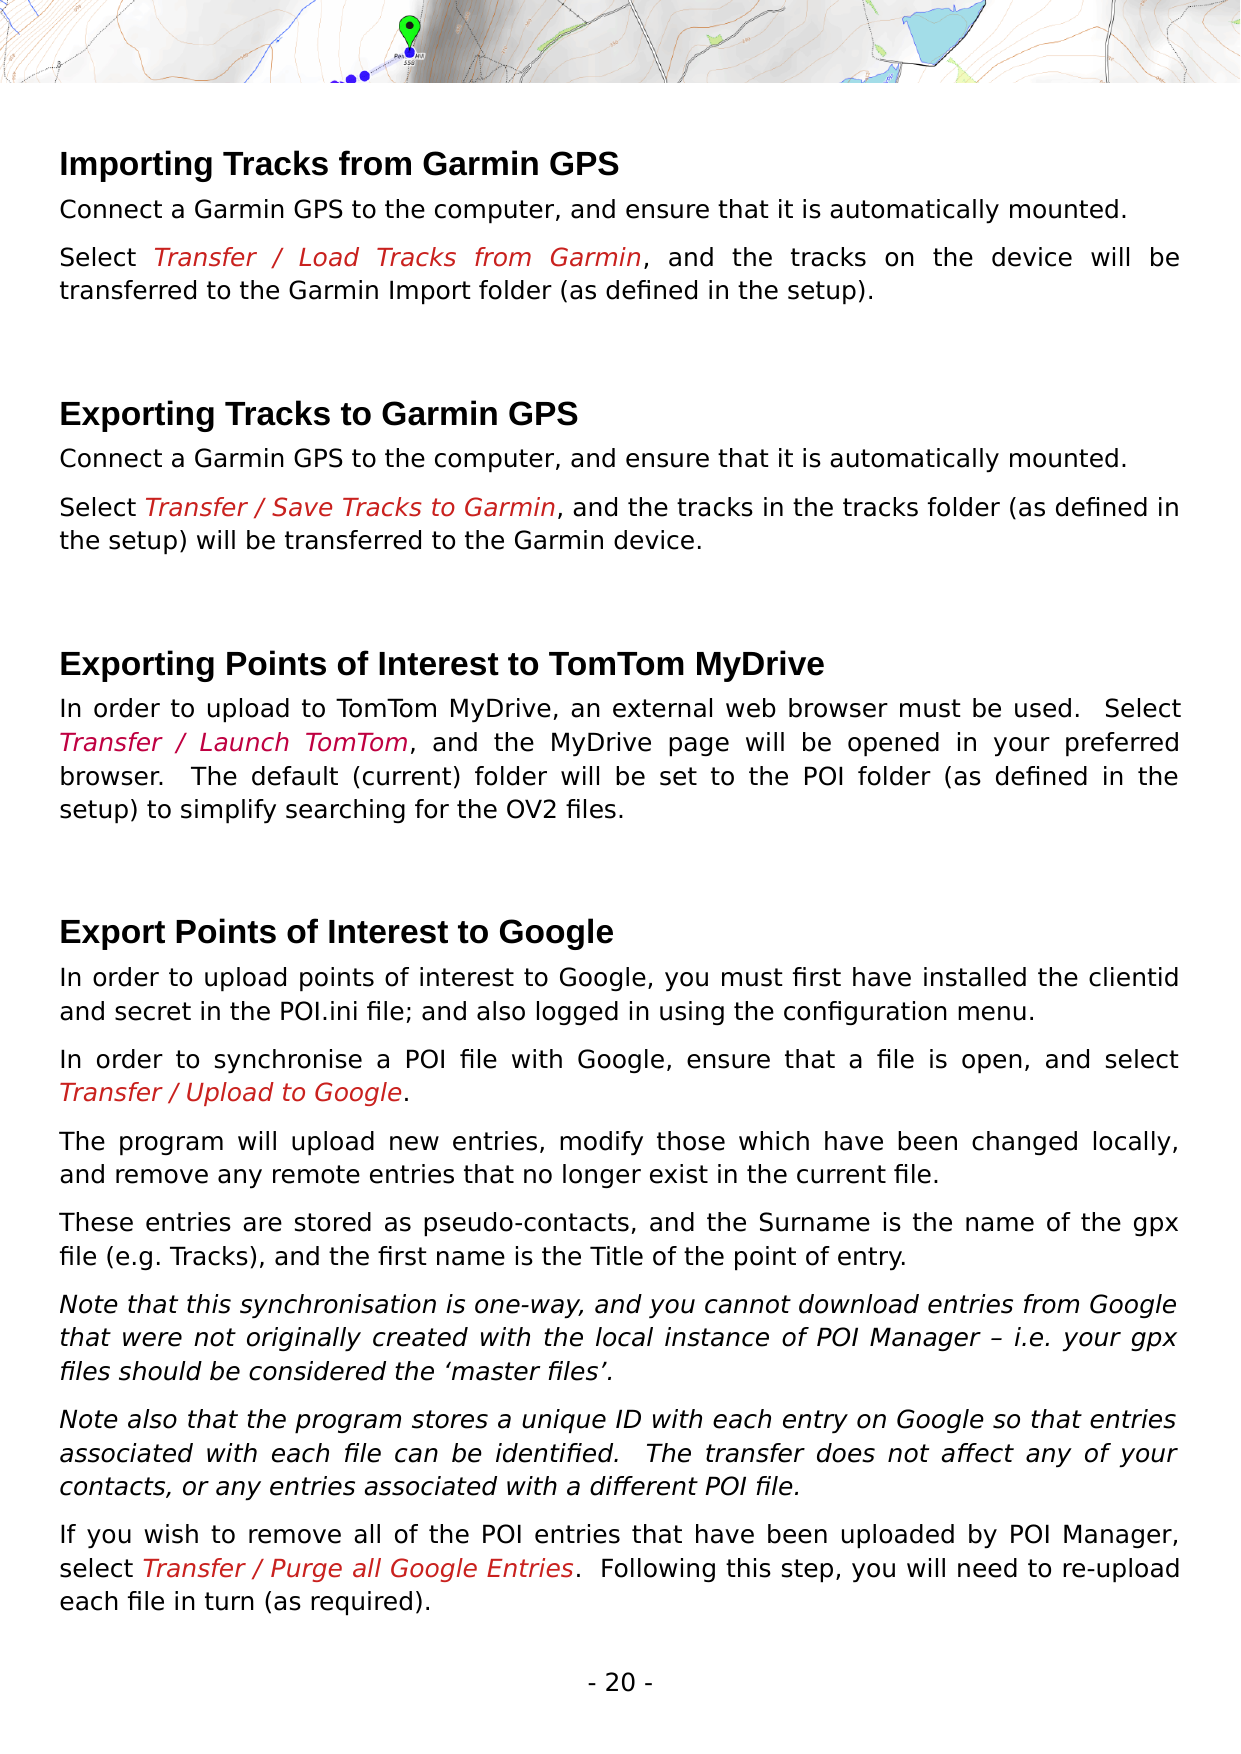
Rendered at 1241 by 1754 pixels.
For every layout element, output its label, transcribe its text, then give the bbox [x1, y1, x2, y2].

text In order to synchronise a POI file with Google, ensure that a file is open, and select Transfer / Upload to Google. [59, 1045, 1181, 1108]
subtitle Exporting Points of Interest to TomTom MyDrive [59, 643, 1181, 682]
subtitle Exporting Tracks to Garmin GPS [59, 393, 1181, 432]
text If you wish to remove all of the POI entries that have been uploaded by POI Manager, select Transfer / Purge all Google Entries. Following this step, you will need to re-upload each file in turn (as required). [59, 1521, 1181, 1617]
subtitle Importing Tracks from Garmin GPS [59, 144, 1181, 182]
text In order to upload points of interest to Google, you must first have installed the clientid and secret in the POI.ini file; and also logged in using the configuration menu. [59, 963, 1181, 1026]
text Connect a Garmin GPS to the computer, and ensure that it is automatically mounted. [59, 195, 1181, 224]
picture [0, 0, 1241, 83]
text The program will upload new entries, modify those which have been changed locally, and remove any remote entries that no longer exist in the current file. [59, 1127, 1181, 1189]
text Select Transfer / Load Tracks from Garmin, and the tracks on the device will be transferred to the Garmin Import folder (as defined in the setup). [59, 243, 1181, 306]
text Note also that the program stores a unique ID with each entry on Google so that entries associated with each file can be identified. The transfer does not affect any of your contacts, or any entries associated with a different POI file. [59, 1405, 1181, 1502]
text Note that this synchronisation is one-way, and you cannot download entries from Google that were not originally created with the local instance of POI Manager – i.e. your gpx files should be considered the ‘master files’. [59, 1290, 1181, 1386]
subtitle Export Points of Interest to Google [59, 912, 1181, 951]
text Select Transfer / Save Tracks to Garmin, and the tracks in the tracks folder (as defined in the setup) will be transferred to the Garmin device. [59, 493, 1181, 556]
text These entries are stored as pseudo-contacts, and the Surname is the name of the gpx file (e.g. Tracks), and the first name is the Title of the point of entry. [59, 1208, 1181, 1271]
text In order to upload to TomTom MyDrive, an external web browser must be used. Select Transfer / Launch TomTom, and the MyDrive page will be opened in your preferred browser. The default (current) folder will be set to the POI folder (as defined in the setup) to simplify searching for the OV2 files. [59, 694, 1181, 824]
text Connect a Garmin GPS to the computer, and ensure that it is automatically mounted. [59, 445, 1181, 474]
